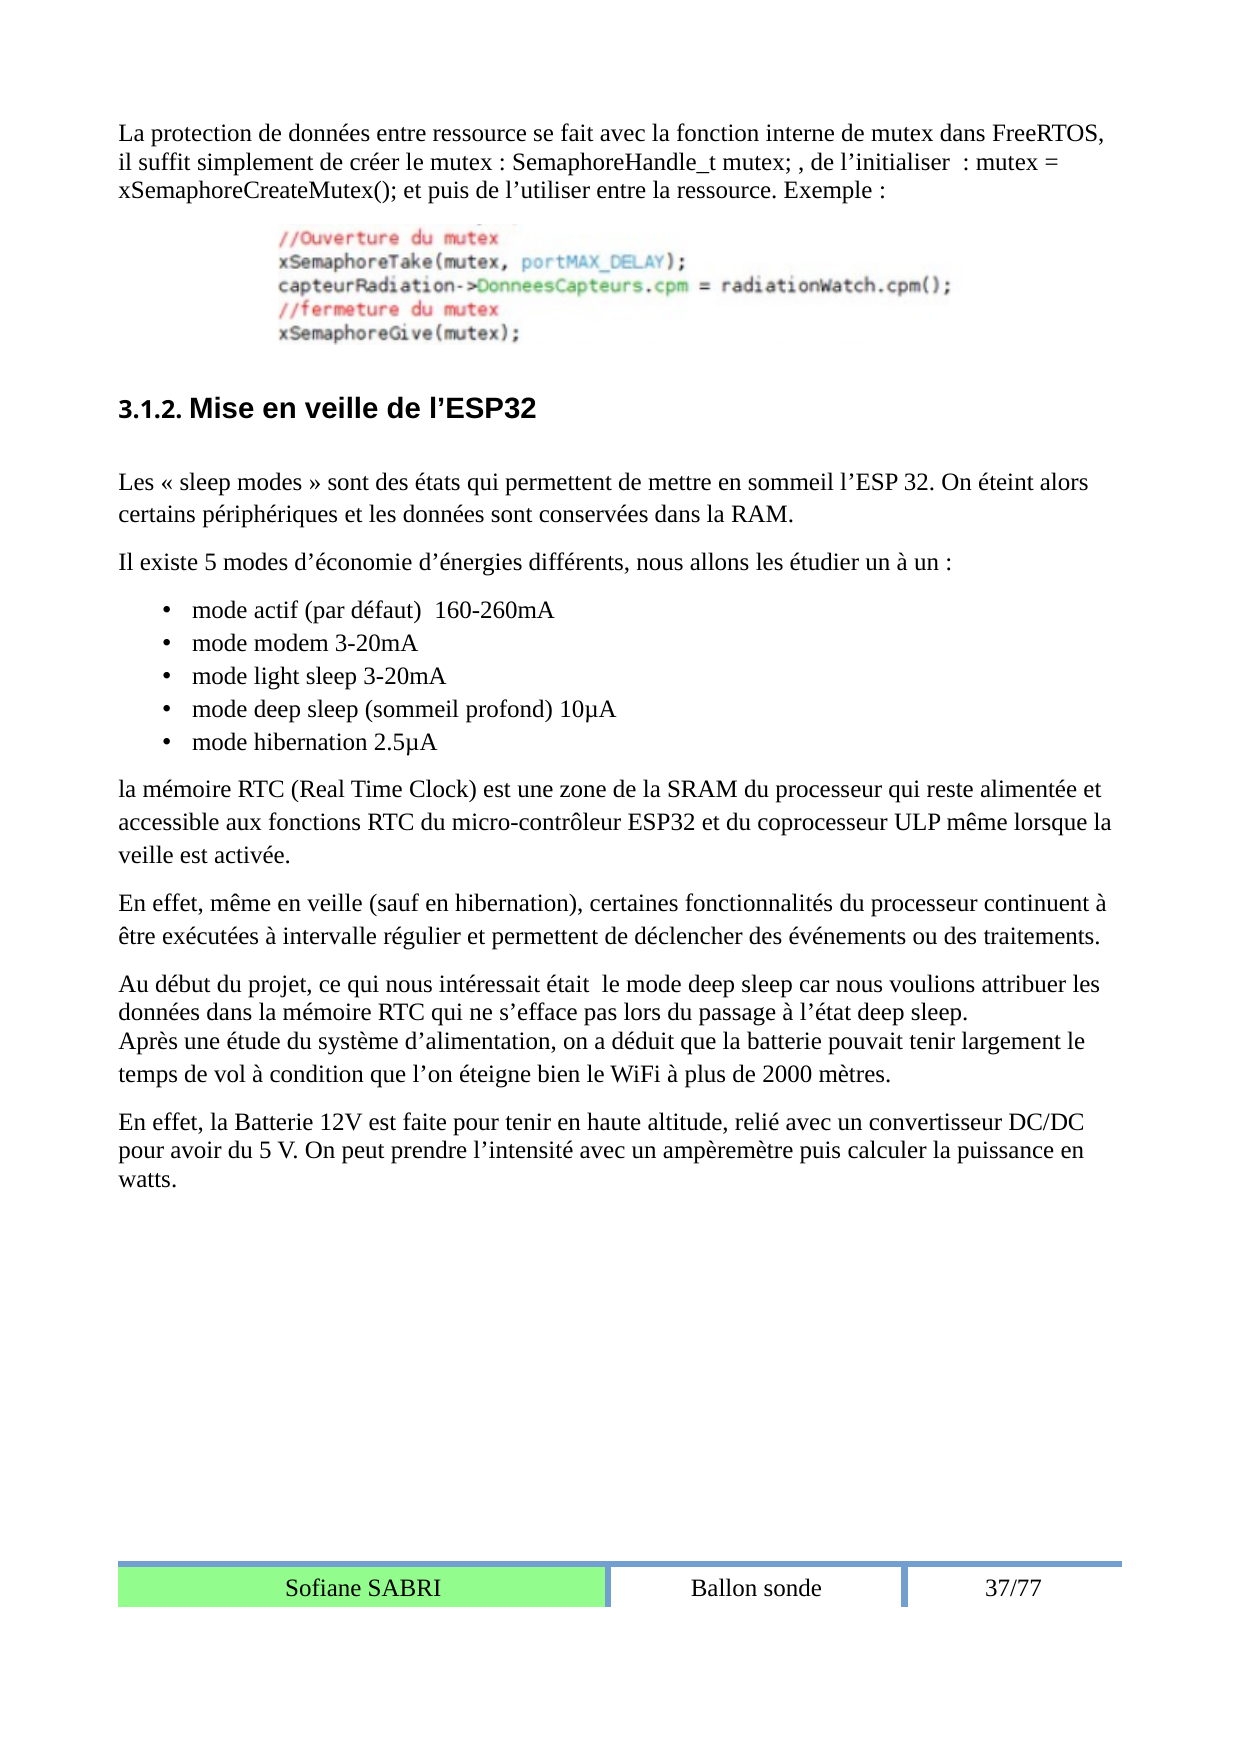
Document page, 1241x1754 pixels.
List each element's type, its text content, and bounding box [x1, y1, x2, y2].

text Après une étude du système d’alimentation, on a déduit que la batterie pouvait tenir largement le temps de vol à condition que l’on éteigne bien le WiFi à plus de 2000 mètres. [118, 1026, 1122, 1088]
subtitle Mise en veille de l’ESP32 [118, 391, 1122, 425]
list mode modem 3-20mA [162, 628, 1122, 657]
text Au début du projet, ce qui nous intéressait était le mode deep sleep car nous voulions attribuer les données dans la mémoire RTC qui ne s’efface pas lors du passage à l’état deep sleep. [118, 969, 1122, 1026]
text En effet, même en veille (sauf en hibernation), certaines fonctionnalités du processeur continuent à être exécutées à intervalle régulier et permettent de déclencher des événements ou des traitements. [118, 888, 1122, 950]
text Les « sleep modes » sont des états qui permettent de mettre en sommeil l’ESP 32. On éteint alors certains périphériques et les données sont conservées dans la RAM. [118, 467, 1122, 528]
text la mémoire RTC (Real Time Clock) est une zone de la SRAM du processeur qui reste alimentée et accessible aux fonctions RTC du micro-contrôleur ESP32 et du coprocesseur ULP même lorsque la veille est activée. [118, 774, 1122, 869]
text Il existe 5 modes d’économie d’énergies différents, nous allons les étudier un à un : [118, 547, 1122, 576]
text En effet, la Batterie 12V est faite pour tenir en haute altitude, relié avec un convertisseur DC/DC pour avoir du 5 V. On peut prendre l’intensité avec un ampèremètre puis calculer la puissance en watts. [118, 1107, 1122, 1193]
list mode deep sleep (sommeil profond) 10µA [162, 694, 1122, 723]
picture [277, 224, 963, 345]
list mode light sleep 3-20mA [162, 661, 1122, 689]
text La protection de données entre ressource se fait avec la fonction interne de mutex dans FreeRTOS, il suffit simplement de créer le mutex : SemaphoreHandle_t mutex; , de l’initialiser : mutex = xSemaphoreCreateMutex(); et puis de l’utiliser entre la ressource. Exemple : [118, 118, 1122, 204]
list mode hibernation 2.5µA [162, 727, 1122, 756]
list mode actif (par défaut) 160-260mA [162, 595, 1122, 623]
